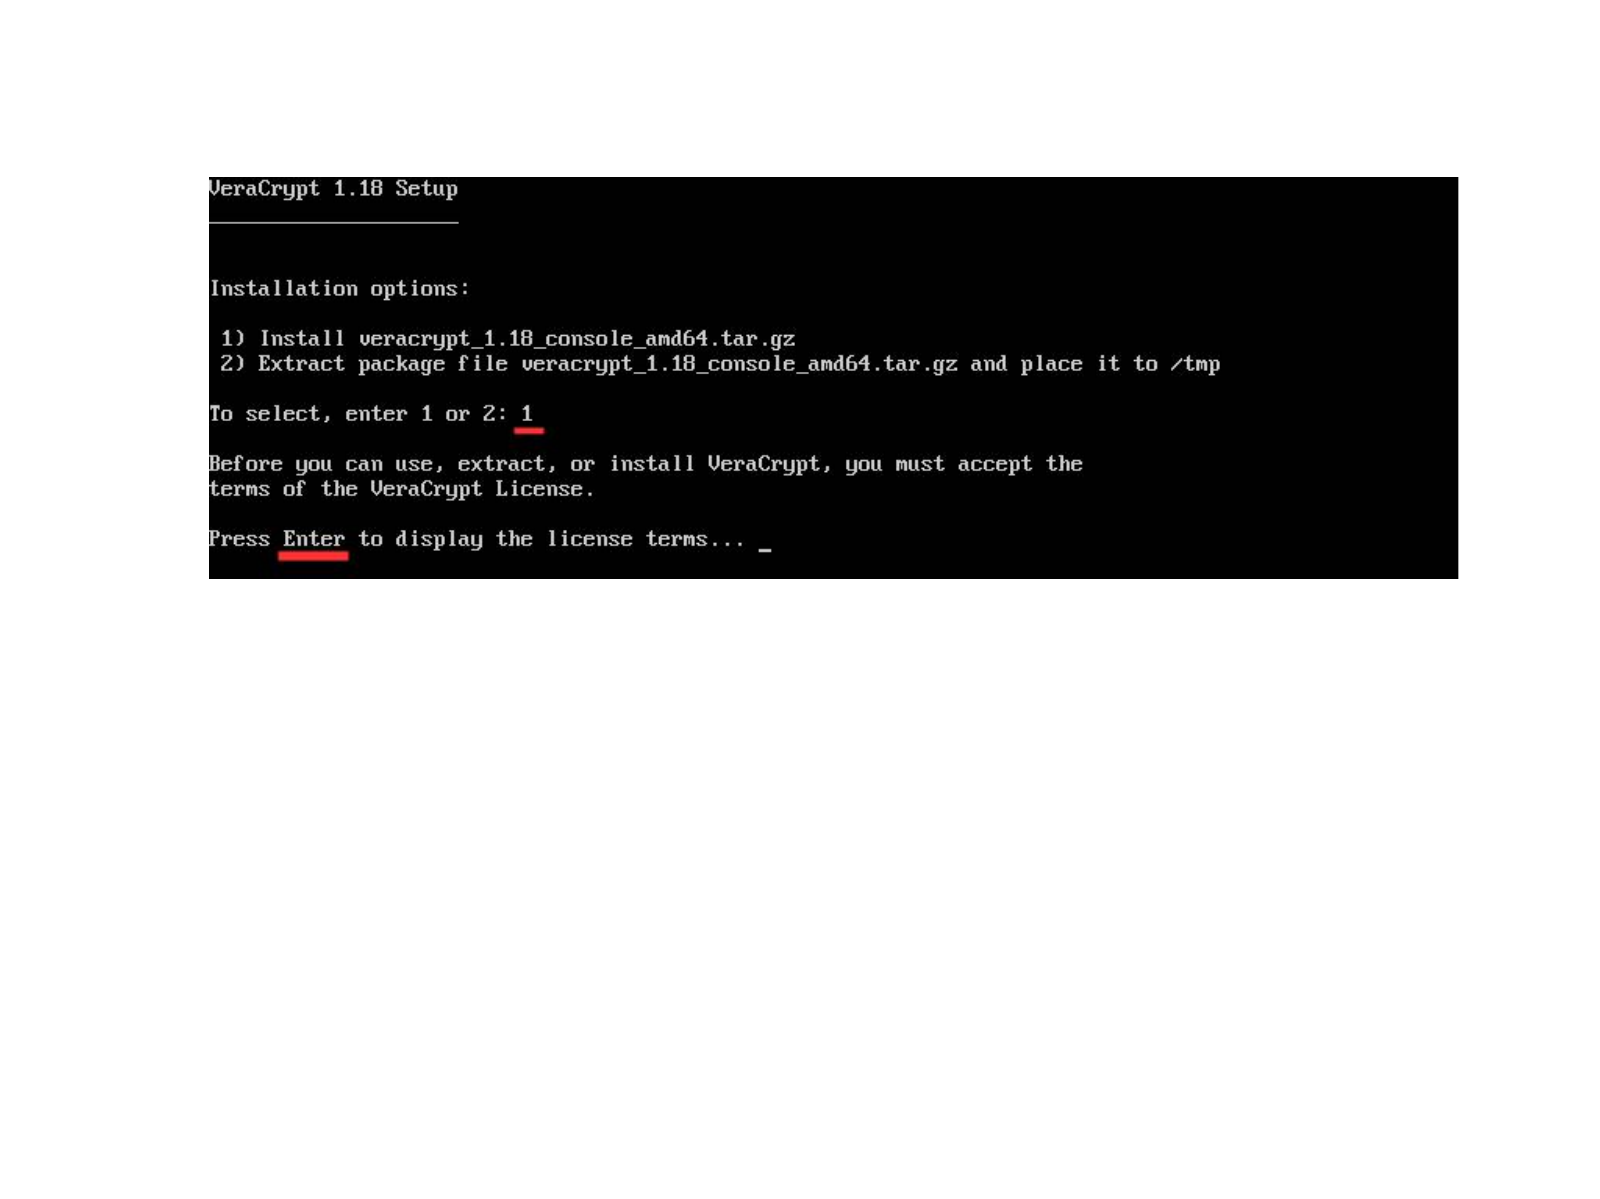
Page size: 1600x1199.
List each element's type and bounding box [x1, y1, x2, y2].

picture [209, 177, 1459, 579]
